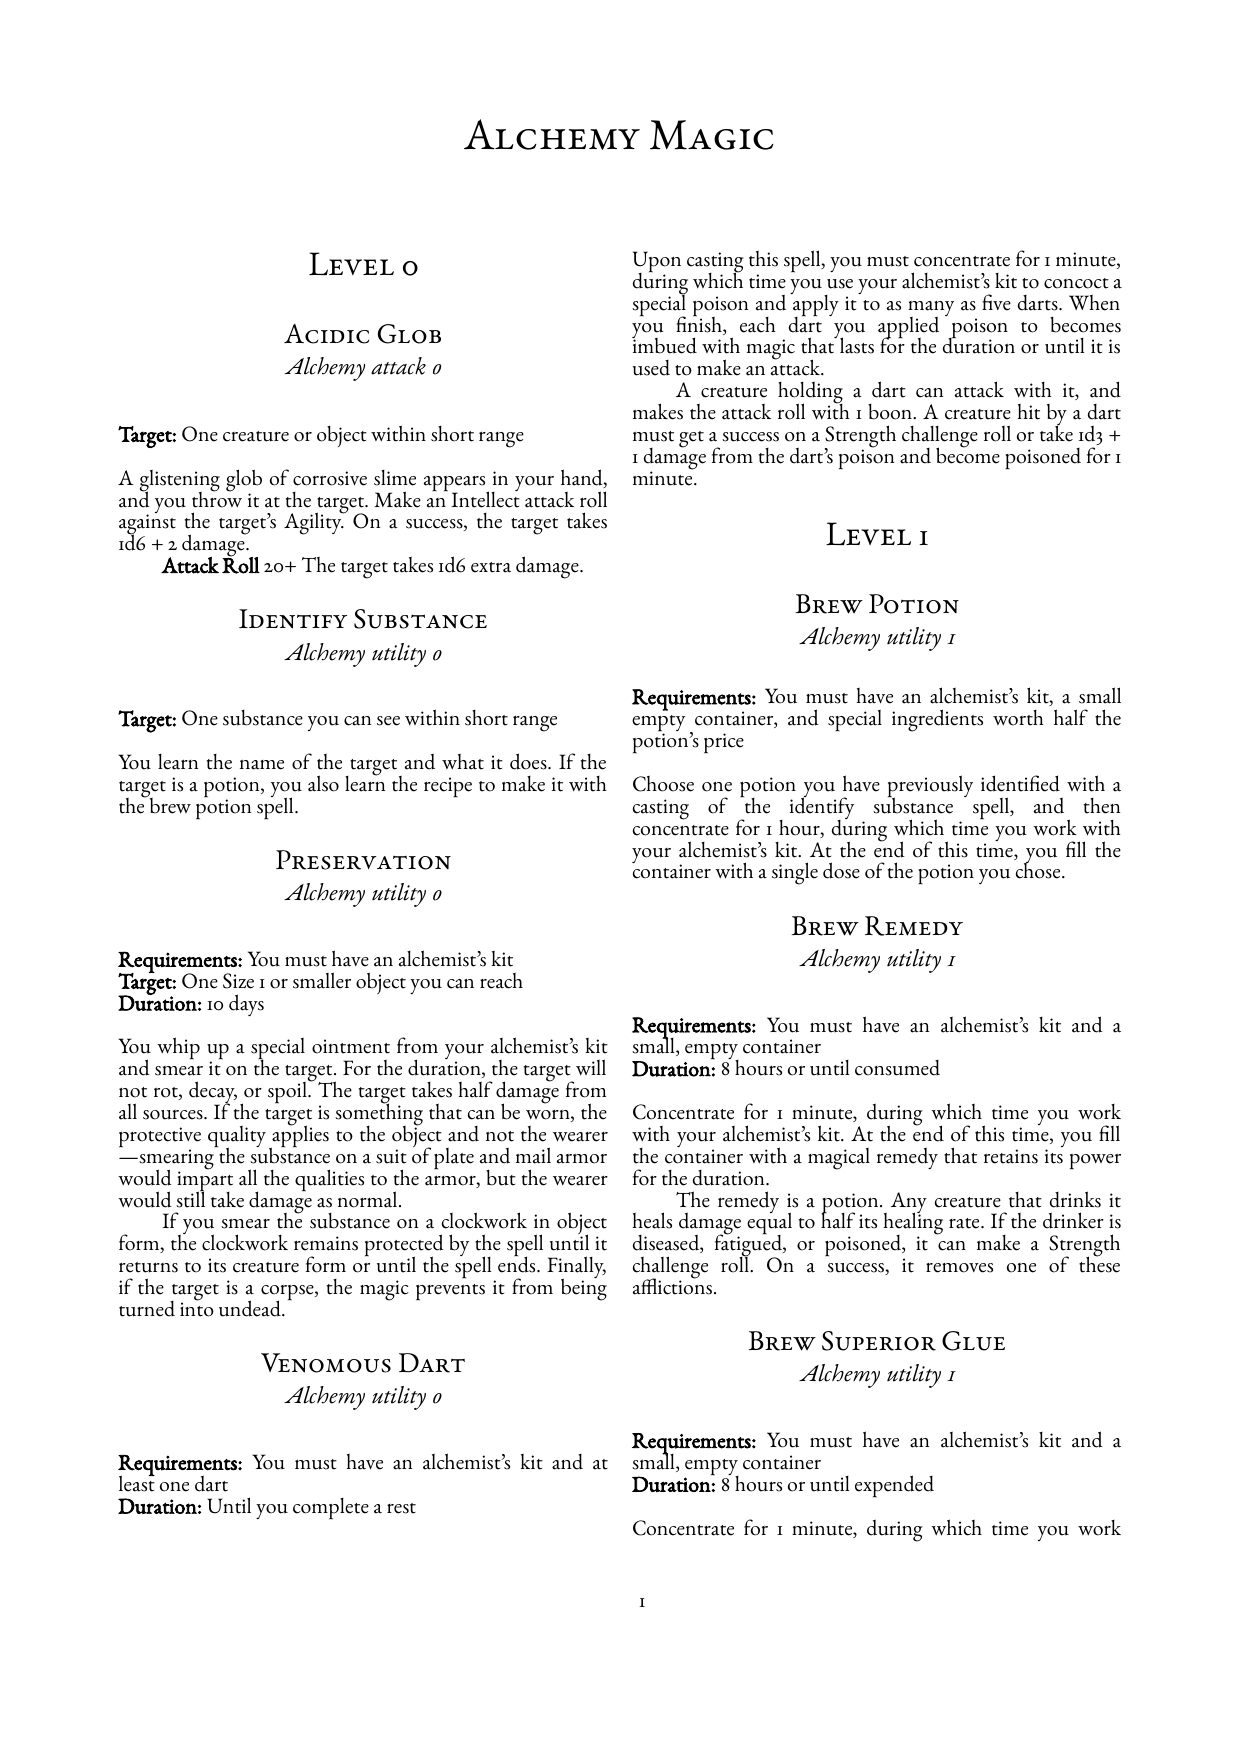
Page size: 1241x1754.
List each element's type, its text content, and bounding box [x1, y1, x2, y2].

text Upon casting this spell, you must concentrate for 1 minute, during which time you use your alchemist’s kit to concoct a special poison and apply it to as many as five darts. When you finish, each dart you applied poison to becomes imbued with magic that lasts for the duration or until it is used to make an attack. [632, 251, 1122, 382]
list Requirements: You must have an alchemist’s kit and a small, empty container [632, 1418, 1122, 1476]
subtitle Level 0 [118, 251, 608, 285]
list Duration: 8 hours or until consumed [632, 1060, 1122, 1082]
subtitle Preservation [118, 849, 608, 877]
subtitle Brew Superior Glue [632, 1330, 1122, 1359]
subtitle Identify Substance [118, 608, 608, 637]
text Concentrate for 1 minute, during which time you work with your alchemist’s kit. At the end of this time, you fill the container with a magical remedy that retains its power for the duration. [632, 1094, 1122, 1191]
text Attack Roll 20+ The target takes 1d6 extra damage. [118, 557, 608, 579]
title Alchemy Magic [118, 118, 1122, 162]
text If you smear the substance on a clockwork in object form, the clockwork remains protected by the spell until it returns to its creature form or until the spell ends. Finally, if the target is a corpse, the magic prevents it from being turned into undead. [118, 1213, 608, 1323]
subtitle Alchemy utility 1 [632, 1365, 1122, 1389]
subtitle Alchemy attack 0 [118, 358, 608, 382]
subtitle Alchemy utility 0 [118, 1387, 608, 1411]
text The remedy is a potion. Any creature that drinks it heals damage equal to half its healing rate. If the drinker is diseased, fatigued, or poisoned, it can make a Strength challenge roll. On a success, it removes one of these afflictions. [632, 1191, 1122, 1301]
subtitle Level 1 [632, 521, 1122, 555]
text Choose one potion you have previously identified with a casting of the identify substance spell, and then concentrate for 1 hour, during which time you work with your alchemist’s kit. At the end of this time, you fill the container with a single dose of the potion you chose. [632, 766, 1122, 885]
subtitle Alchemy utility 0 [118, 643, 608, 667]
list Requirements: You must have an alchemist’s kit and at least one dart [118, 1440, 608, 1498]
subtitle Alchemy utility 1 [632, 949, 1122, 973]
text A glistening glob of corrosive slime appears in your hand, and you throw it at the target. Make an Intellect attack roll against the target’s Agility. On a success, the target takes 1d6 + 2 damage. [118, 460, 608, 557]
text You learn the name of the target and what it does. If the target is a potion, you also learn the recipe to make it with the brew potion spell. [118, 744, 608, 819]
subtitle Acidic Glob [118, 323, 608, 352]
list Requirements: You must have an alchemist’s kit, a small empty container, and special ingredients worth half the potion’s price [632, 681, 1122, 754]
text You whip up a special ointment from your alchemist’s kit and smear it on the target. For the duration, the target will not rot, decay, or spoil. The target takes half damage from all sources. If the target is something that can be worn, the protective quality applies to the object and not the wearer—smearing the substance on a suit of plate and mail armor would impart all the qualities to the armor, but the wearer would still take damage as normal. [118, 1028, 608, 1213]
subtitle Brew Remedy [632, 915, 1122, 943]
subtitle Brew Potion [632, 593, 1122, 622]
text Concentrate for 1 minute, during which time you work [632, 1510, 1122, 1541]
list Duration: Until you complete a rest [118, 1498, 608, 1519]
list Duration: 8 hours or until expended [632, 1476, 1122, 1498]
text A creature holding a dart can attack with it, and makes the attack roll with 1 boon. A creature hit by a dart must get a success on a Strength challenge roll or take 1d3 + 1 damage from the dart’s poison and become poisoned for 1 minute. [632, 382, 1122, 491]
subtitle Venomous Dart [118, 1352, 608, 1381]
list Target: One Size 1 or smaller object you can reach [127, 973, 608, 994]
subtitle Alchemy utility 0 [118, 883, 608, 907]
list Duration: 10 days [118, 994, 608, 1016]
subtitle Alchemy utility 1 [632, 628, 1122, 652]
list Requirements: You must have an alchemist’s kit and a small, empty container [632, 1003, 1122, 1060]
list Target: One creature or object within short range [118, 411, 608, 448]
list Requirements: You must have an alchemist’s kit [118, 937, 608, 973]
list Target: One substance you can see within short range [118, 697, 608, 732]
